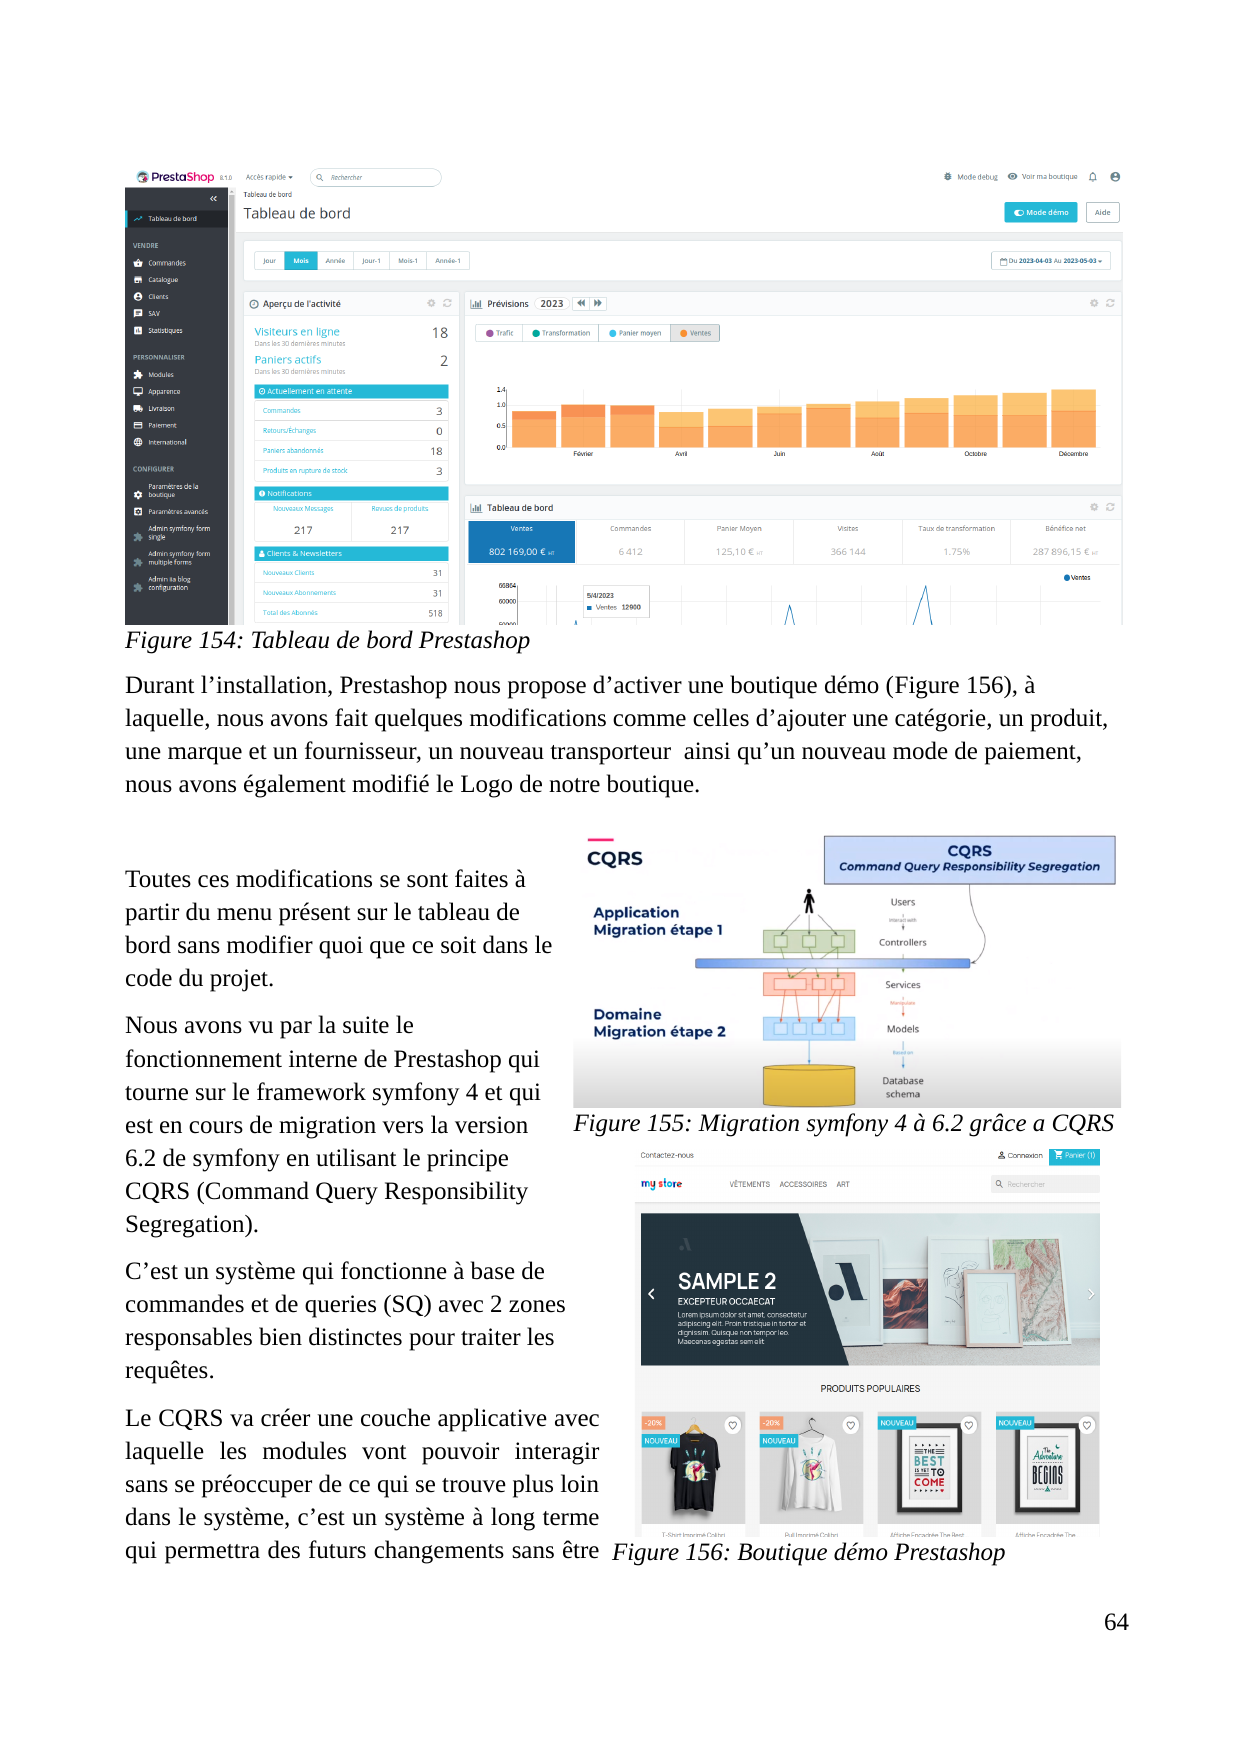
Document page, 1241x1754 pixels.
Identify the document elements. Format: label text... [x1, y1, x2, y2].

text [612, 1566, 1123, 1578]
text [125, 153, 1123, 167]
text Figure 155: Migration symfony 4 à 6.2 grâce a CQRS [573, 1108, 1121, 1137]
picture [634, 1149, 1100, 1537]
text Le CQRS va créer une couche applicative avec laquelle les modules vont pouvoir interagir sans se préoccuper de ce qui se trouve plus loin dans le système, c’est un système à long terme qui permettra des futurs changements sans être [125, 1403, 612, 1564]
text Nous avons vu par la suite le fonctionnement interne de Prestashop qui tourne sur le framework symfony 4 et qui est en cours de migration vers la version 6.2 de symfony en utilisant le principe CQRS (Command Query Responsibility Segregation). [125, 1011, 1123, 1237]
text Figure 156: Boutique démo Prestashop [612, 1149, 1123, 1566]
picture [573, 820, 1122, 1108]
text Toutes ces modifications se sont faites à partir du menu présent sur le tableau de bord sans modifier quoi que ce soit dans le code du projet. [125, 864, 573, 992]
text Durant l’installation, Prestashop nous propose d’activer une boutique démo (Figure 156), à laquelle, nous avons fait quelques modifications comme celles d’ajouter une catégorie, un produit, une marque et un fournisseur, un nouveau transporteur ainsi qu’un nouveau mode de paiement, nous avons également modifié le Logo de notre boutique. [125, 654, 1123, 797]
picture [125, 167, 1123, 625]
text Figure 154: Tableau de bord Prestashop [125, 625, 1123, 654]
text C’est un système qui fonctionne à base de commandes et de queries (SQ) avec 2 zones responsables bien distinctes pour traiter les requêtes. [125, 1256, 612, 1384]
